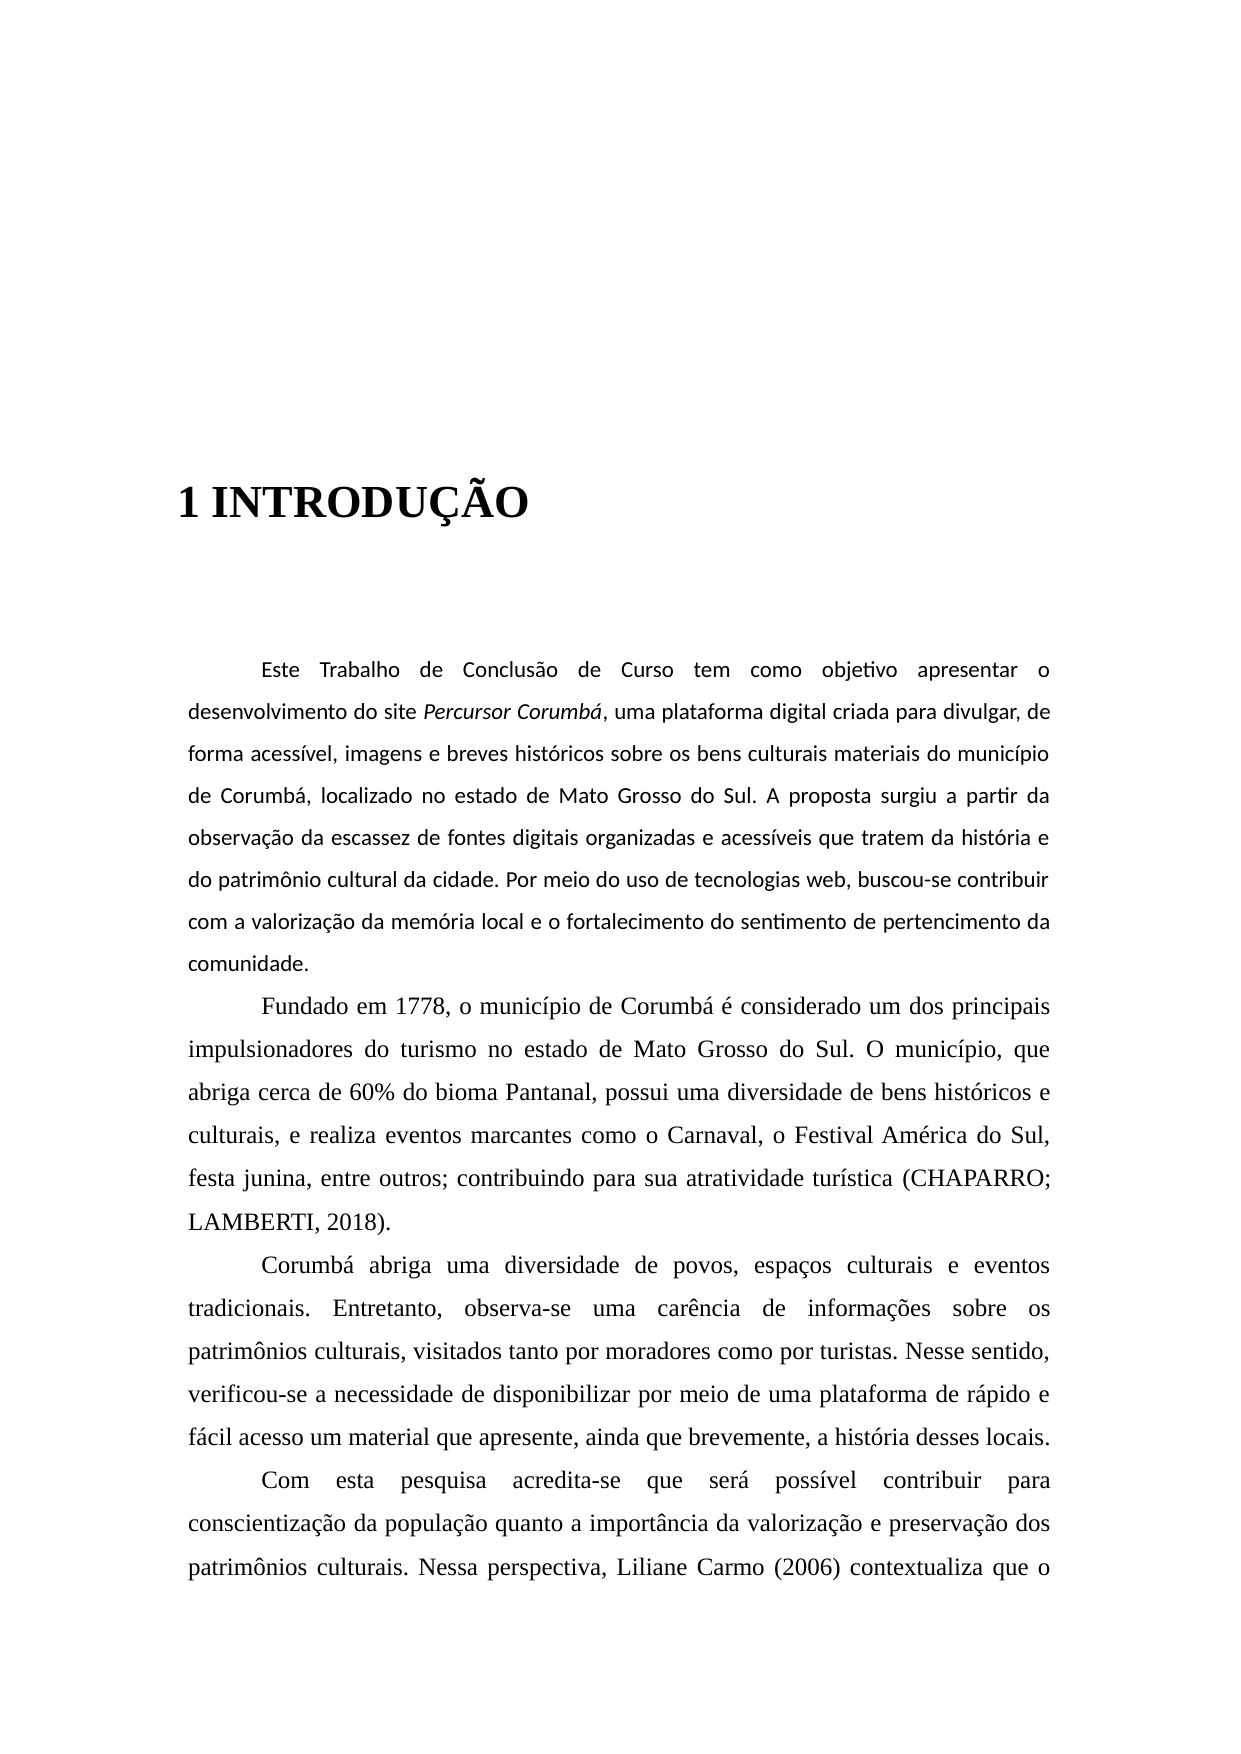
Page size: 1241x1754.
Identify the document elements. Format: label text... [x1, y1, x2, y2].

text 1 INTRODUÇÃO [177, 475, 1063, 527]
text Fundado em 1778, o município de Corumbá é considerado um dos principais impulsionadores do turismo no estado de Mato Grosso do Sul. O município, que abriga cerca de 60% do bioma Pantanal, possui uma diversidade de bens históricos e culturais, e realiza eventos marcantes como o Carnaval, o Festival América do Sul, festa junina, entre outros; contribuindo para sua atratividade turística (CHAPARRO; LAMBERTI, 2018). [188, 991, 1051, 1235]
text Corumbá abriga uma diversidade de povos, espaços culturais e eventos tradicionais. Entretanto, observa-se uma carência de informações sobre os patrimônios culturais, visitados tanto por moradores como por turistas. Nesse sentido, verificou-se a necessidade de disponibilizar por meio de uma plataforma de rápido e fácil acesso um material que apresente, ainda que brevemente, a história desses locais. [188, 1250, 1051, 1451]
text Este Trabalho de Conclusão de Curso tem como objetivo apresentar o desenvolvimento do site Percursor Corumbá, uma plataforma digital criada para divulgar, de forma acessível, imagens e breves históricos sobre os bens culturais materiais do município de Corumbá, localizado no estado de Mato Grosso do Sul. A proposta surgiu a partir da observação da escassez de fontes digitais organizadas e acessíveis que tratem da história e do patrimônio cultural da cidade. Por meio do uso de tecnologias web, buscou-se contribuir com a valorização da memória local e o fortalecimento do sentimento de pertencimento da comunidade. [188, 655, 1051, 977]
text Com esta pesquisa acredita-se que será possível contribuir para conscientização da população quanto a importância da valorização e preservação dos patrimônios culturais. Nessa perspectiva, Liliane Carmo (2006) contextualiza que o [188, 1465, 1051, 1580]
